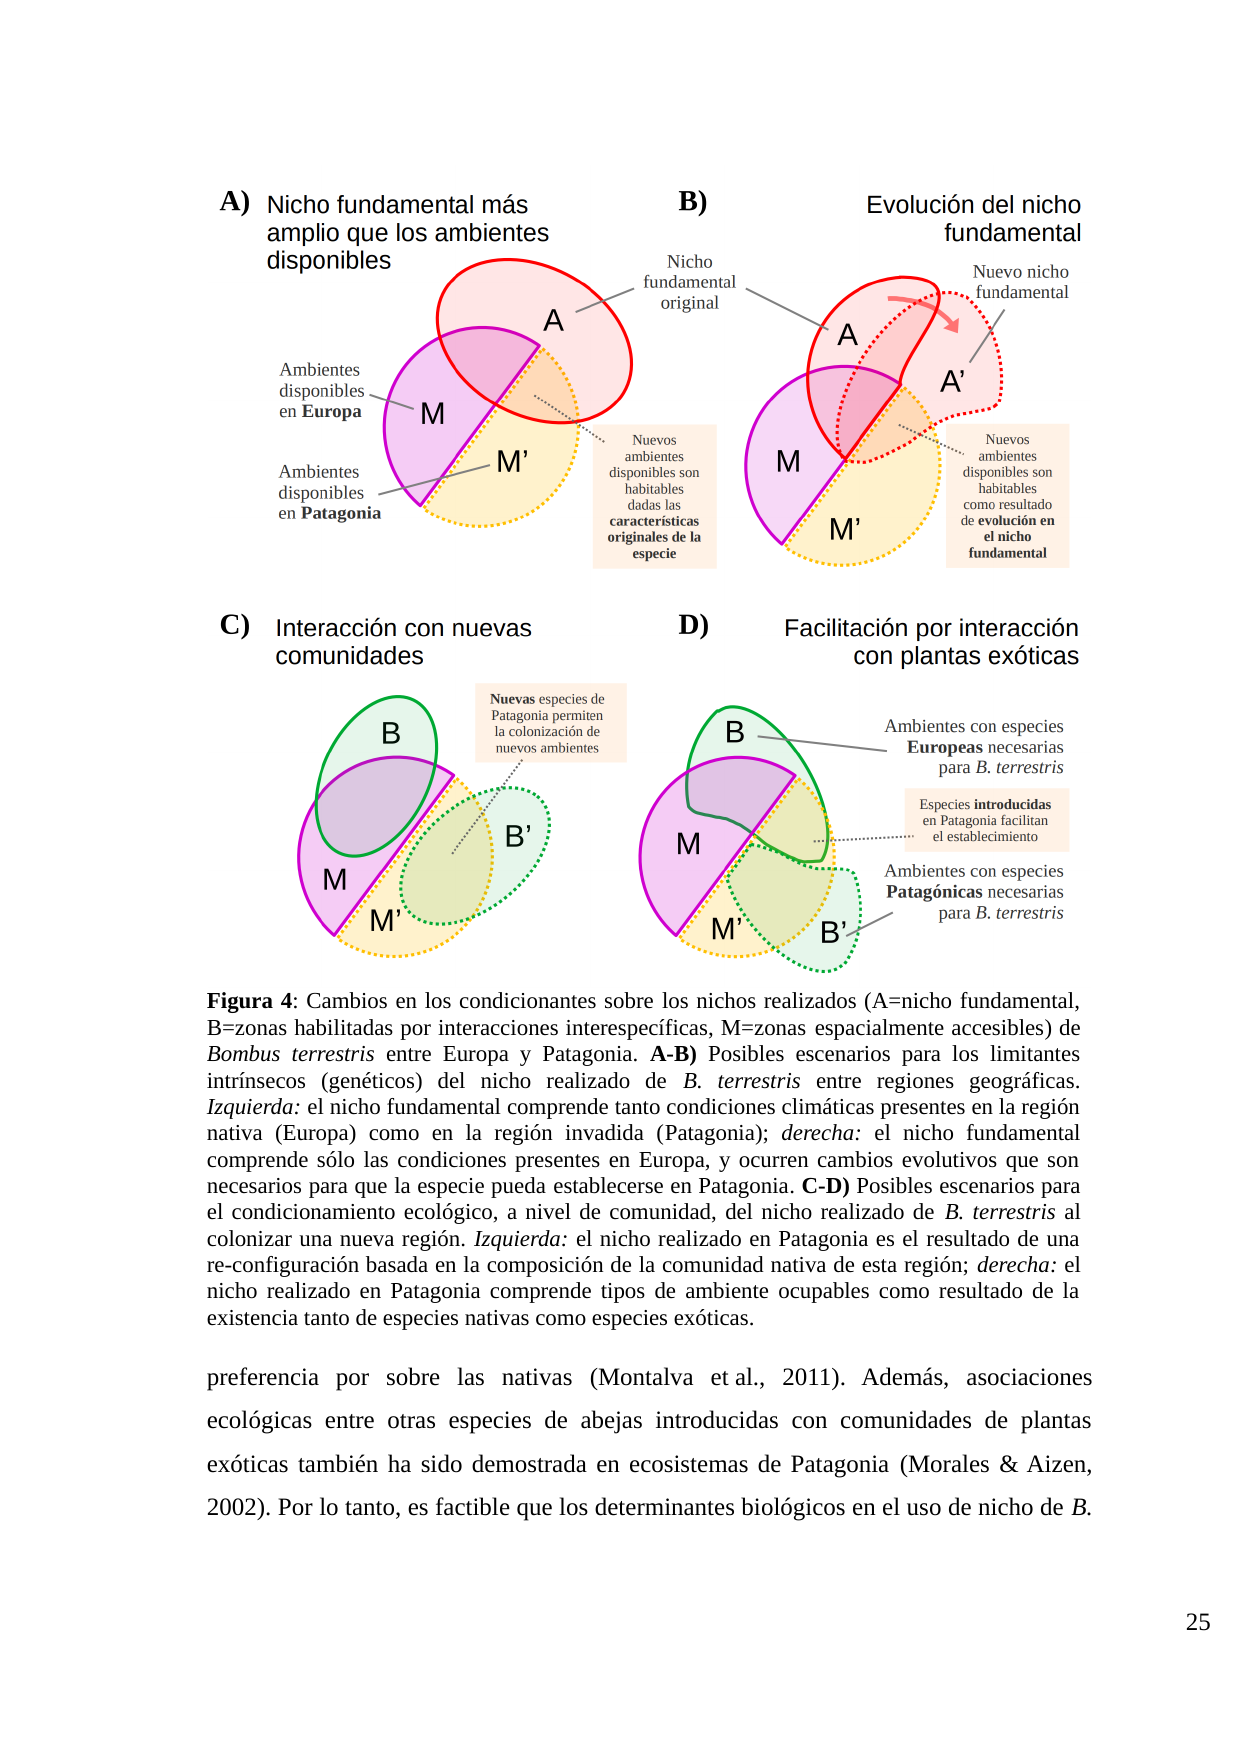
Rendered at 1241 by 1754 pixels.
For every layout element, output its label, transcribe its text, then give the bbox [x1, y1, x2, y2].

picture [208, 165, 1091, 988]
text A su vez, tampoco es posible inferir sobre la forma en que las comunidades ecológicas condicionan el nicho realizado de B. terrestris a partir de los datos aquí presentados, pero dos escenarios posibles al respecto pueden ser discutidos. Por un lado, B. terrestris podría estar ocupando, en el rango invadido, zonas climáticas habilitadas por la presencia de especies vegetales (necesarias para forrajear) nativas (B’) y, por lo tanto, re-adecuando su patrón de uso de nicho a la composición biótica de un nuevo ecosistema. Por otra parte, la población invasora podría estar interactuando con especies europeas introducidas en Patagonia (B) y, en ese caso, el nuevo nicho realizado estaría moldeado por una interacción entre la disponibilidad geográfica de ambientes y la comunidad exótica que los habita (Figura 4 C-D). En este sentido, hay evidencias de que B. terrestris visita flores de especies introducidas, muchas de ellas europeas, con preferencia por sobre las nativas (Montalva et al., 2011). Además, asociaciones ecológicas entre otras especies de abejas introducidas con comunidades de plantas exóticas también ha sido demostrada en ecosistemas de Patagonia (Morales & Aizen, 2002). Por lo tanto, es factible que los determinantes biológicos en el uso de nicho de B. terrestris en el rango invadido estén relacionados tanto con la composición de la comunidad patagónica como de la comunidad proveniente de su ecosistema de origen. [207, 1336, 1093, 1521]
text Figura 4: Cambios en los condicionantes sobre los nichos realizados (A=nicho fundamental, B=zonas habilitadas por interacciones interespecíficas, M=zonas espacialmente accesibles) de Bombus terrestris entre Europa y Patagonia. A-B) Posibles escenarios para los limitantes intrínsecos (genéticos) del nicho realizado de B. terrestris entre regiones geográficas. Izquierda: el nicho fundamental comprende tanto condiciones climáticas presentes en la región nativa (Europa) como en la región invadida (Patagonia); derecha: el nicho fundamental comprende sólo las condiciones presentes en Europa, y ocurren cambios evolutivos que son necesarios para que la especie pueda establecerse en Patagonia. C-D) Posibles escenarios para el condicionamiento ecológico, a nivel de comunidad, del nicho realizado de B. terrestris al colonizar una nueva región. Izquierda: el nicho realizado en Patagonia es el resultado de una re-configuración basada en la composición de la comunidad nativa de esta región; derecha: el nicho realizado en Patagonia comprende tipos de ambiente ocupables como resultado de la existencia tanto de especies nativas como especies exóticas. [207, 178, 1081, 1330]
